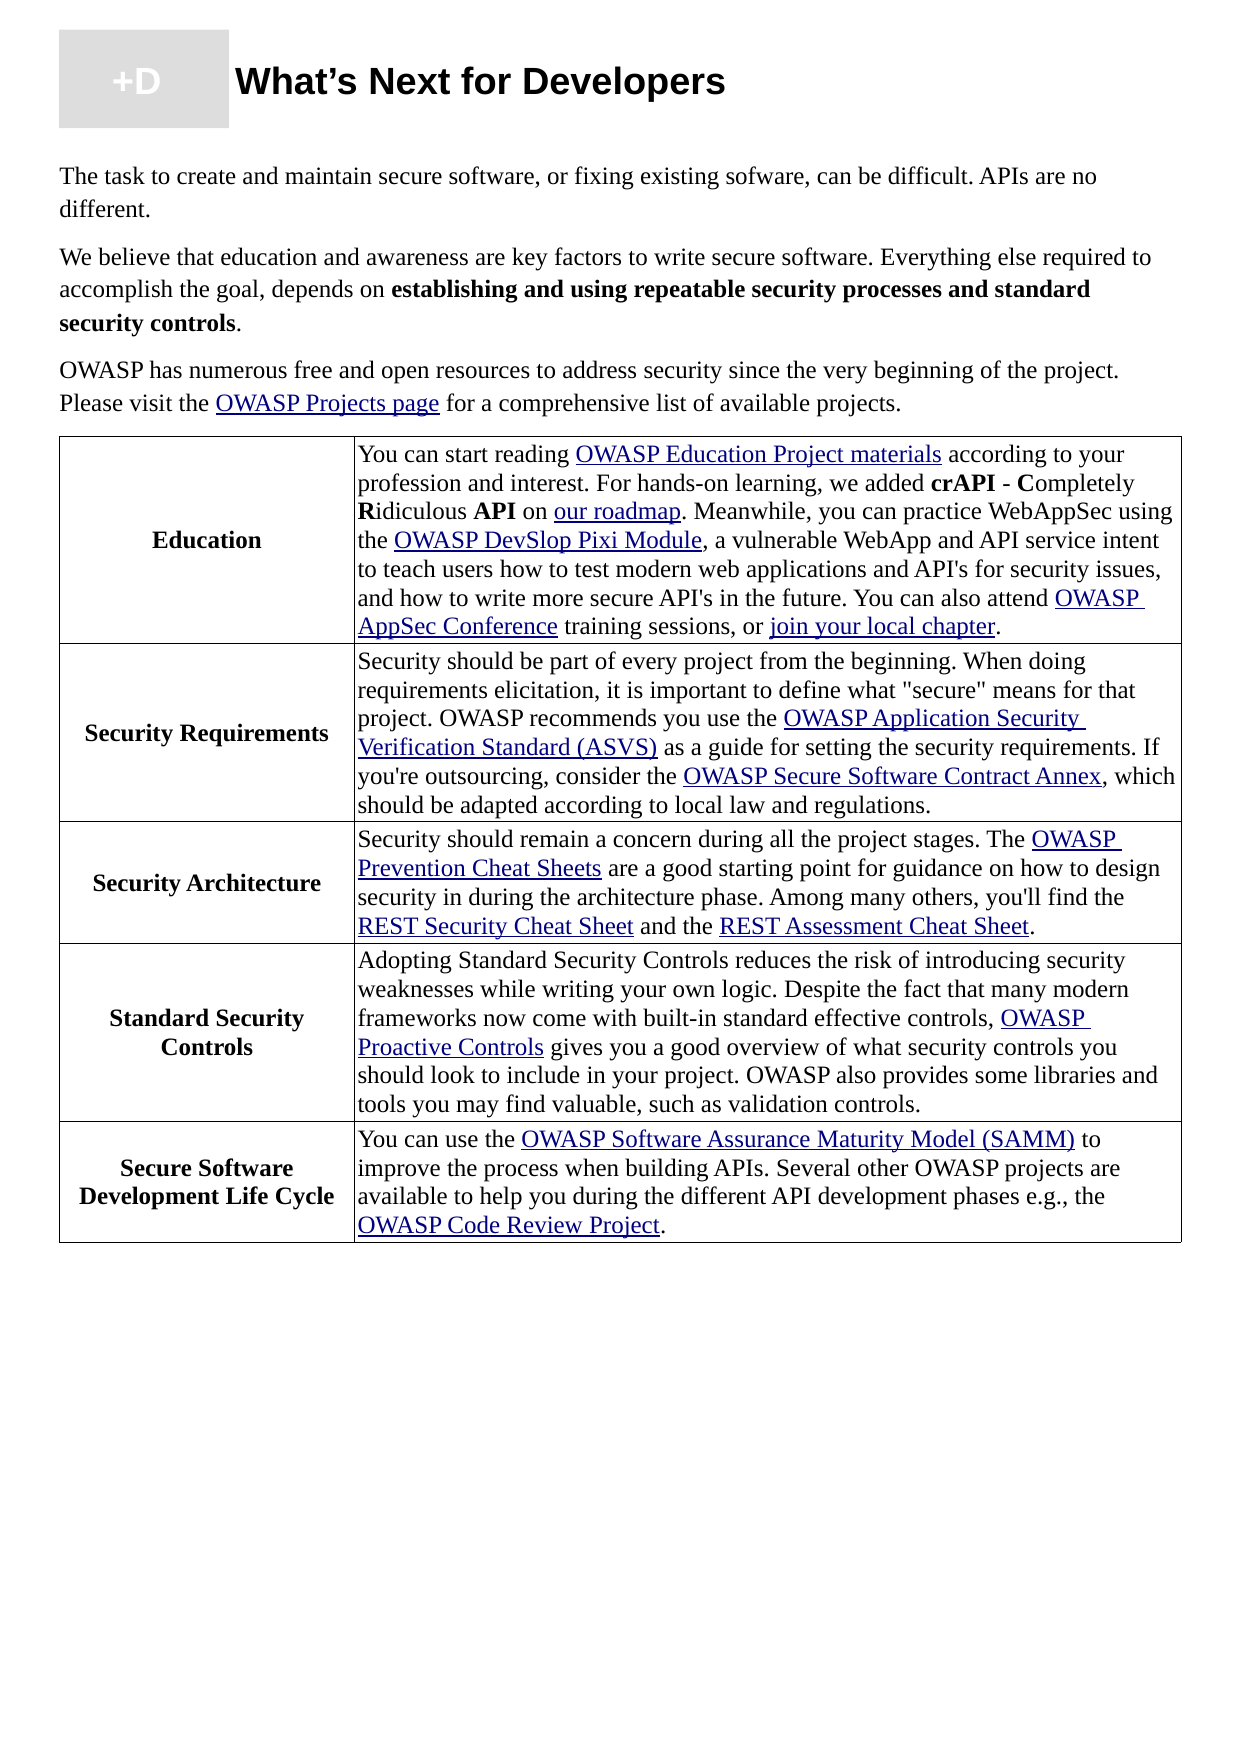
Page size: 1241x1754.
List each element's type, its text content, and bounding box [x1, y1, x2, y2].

table_header Education [60, 437, 354, 643]
table_cell Security should remain a concern during all the project stages. The OWASP Prevention Cheat Sheets are a good starting point for guidance on how to design security in during the architecture phase. Among many others, you'll find the REST Security Cheat Sheet and the REST Assessment Cheat Sheet. [355, 822, 1181, 942]
text OWASP has numerous free and open resources to address security since the very beginning of the project. Please visit the OWASP Projects page for a comprehensive list of available projects. [59, 355, 1181, 417]
table_cell Adopting Standard Security Controls reduces the risk of introducing security weaknesses while writing your own logic. Despite the fact that many modern frameworks now come with built-in standard effective controls, OWASP Proactive Controls gives you a good overview of what security controls you should look to include in your project. OWASP also provides some libraries and tools you may find valuable, such as validation controls. [355, 944, 1181, 1121]
text We believe that education and awareness are key factors to write secure software. Everything else required to accomplish the goal, depends on establishing and using repeatable security processes and standard security controls. [59, 242, 1181, 336]
table_header You can start reading OWASP Education Project materials according to your profession and interest. For hands-on learning, we added crAPI - Completely Ridiculous API on our roadmap. Meanwhile, you can practice WebAppSec using the OWASP DevSlop Pixi Module, a vulnerable WebApp and API service intent to teach users how to test modern web applications and API's for security issues, and how to write more secure API's in the future. You can also attend OWASP AppSec Conference training sessions, or join your local chapter. [355, 437, 1181, 643]
table_cell Secure Software Development Life Cycle [60, 1122, 354, 1242]
table_cell Security Requirements [60, 644, 354, 821]
table_cell You can use the OWASP Software Assurance Maturity Model (SAMM) to improve the process when building APIs. Several other OWASP projects are available to help you during the different API development phases e.g., the OWASP Code Review Project. [355, 1122, 1181, 1242]
text The task to create and maintain secure software, or fixing existing sofware, can be difficult. APIs are no different. [59, 161, 1181, 223]
table_cell Security Architecture [60, 822, 354, 942]
table_cell Standard Security Controls [60, 944, 354, 1121]
table_cell Security should be part of every project from the beginning. When doing requirements elicitation, it is important to define what "secure" means for that project. OWASP recommends you use the OWASP Application Security Verification Standard (ASVS) as a guide for setting the security requirements. If you're outsourcing, consider the OWASP Secure Software Contract Annex, which should be adapted according to local law and regulations. [355, 644, 1181, 821]
